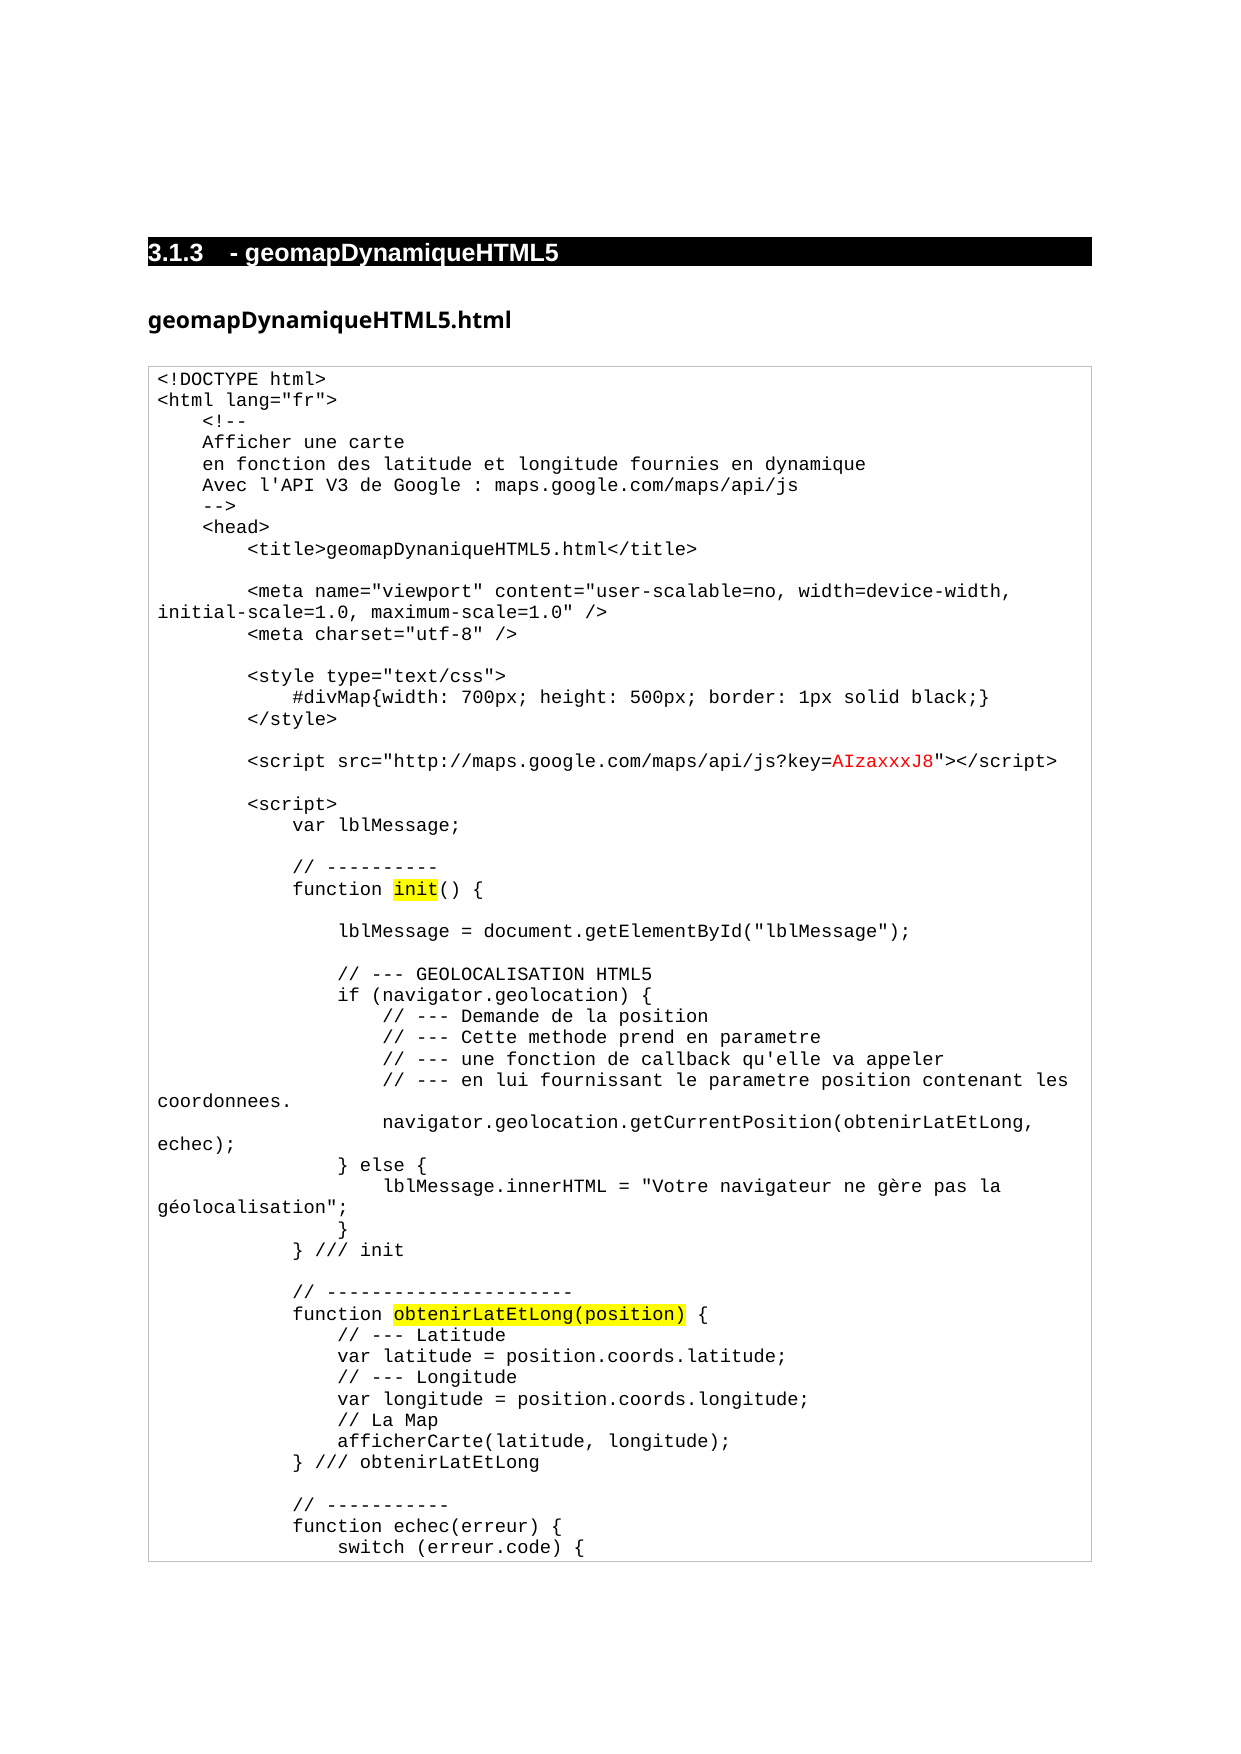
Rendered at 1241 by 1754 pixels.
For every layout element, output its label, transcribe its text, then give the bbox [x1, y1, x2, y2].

text // ---------- [149, 855, 1091, 876]
text </style> [149, 706, 1091, 731]
text navigator.geolocation.getCurrentPosition(obtenirLatEtLong, echec); [149, 1110, 1091, 1152]
text function obtenirLatEtLong(position) { [149, 1301, 1091, 1322]
text } /// obtenirLatEtLong [149, 1450, 1091, 1474]
text Afficher une carte [149, 430, 1091, 451]
text // --- GEOLOCALISATION HTML5 [149, 961, 1091, 982]
text // La Map [149, 1407, 1091, 1429]
text // --- Latitude [149, 1322, 1091, 1344]
text <script> [149, 791, 1091, 812]
text // --- en lui fournissant le parametre position contenant les coordonnees. [149, 1067, 1091, 1110]
text lblMessage.innerHTML = "Votre navigateur ne gère pas la géolocalisation"; [149, 1174, 1091, 1216]
text --> [149, 494, 1091, 515]
text var longitude = position.coords.longitude; [149, 1386, 1091, 1407]
text function echec(erreur) { [149, 1514, 1091, 1535]
text Avec l'API V3 de Google : maps.google.com/maps/api/js [149, 472, 1091, 494]
text en fonction des latitude et longitude fournies en dynamique [149, 451, 1091, 472]
text lblMessage = document.getElementById("lblMessage"); [149, 919, 1091, 943]
text <head> [149, 515, 1091, 536]
text switch (erreur.code) { [149, 1535, 1091, 1561]
text <title>geomapDynaniqueHTML5.html</title> [149, 536, 1091, 561]
text <html lang="fr"> [149, 387, 1091, 409]
text <meta charset="utf-8" /> [149, 621, 1091, 646]
text geomapDynamiqueHTML5.html [148, 304, 1092, 335]
text #divMap{width: 700px; height: 500px; border: 1px solid black;} [149, 685, 1091, 706]
text // --- Longitude [149, 1365, 1091, 1386]
text // ---------------------- [149, 1280, 1091, 1301]
text afficherCarte(latitude, longitude); [149, 1429, 1091, 1450]
subtitle - geomapDynamiqueHTML5 [148, 237, 1092, 266]
text // --- Demande de la position [149, 1004, 1091, 1025]
text function init() { [149, 876, 1091, 901]
text <style type="text/css"> [149, 664, 1091, 685]
text // ----------- [149, 1492, 1091, 1514]
text // --- une fonction de callback qu'elle va appeler [149, 1046, 1091, 1067]
text } /// init [149, 1237, 1091, 1262]
text <!DOCTYPE html> [149, 367, 1091, 387]
text if (navigator.geolocation) { [149, 982, 1091, 1004]
text } else { [149, 1152, 1091, 1174]
text <script src="http://maps.google.com/maps/api/js?key=AIzaxxxJ8"></script> [149, 749, 1091, 773]
text <meta name="viewport" content="user-scalable=no, width=device-width, initial-scale=1.0, maximum-scale=1.0" /> [149, 579, 1091, 621]
text <!-- [149, 409, 1091, 430]
text var latitude = position.coords.latitude; [149, 1344, 1091, 1365]
text // --- Cette methode prend en parametre [149, 1025, 1091, 1046]
text var lblMessage; [149, 812, 1091, 837]
text } [149, 1216, 1091, 1237]
